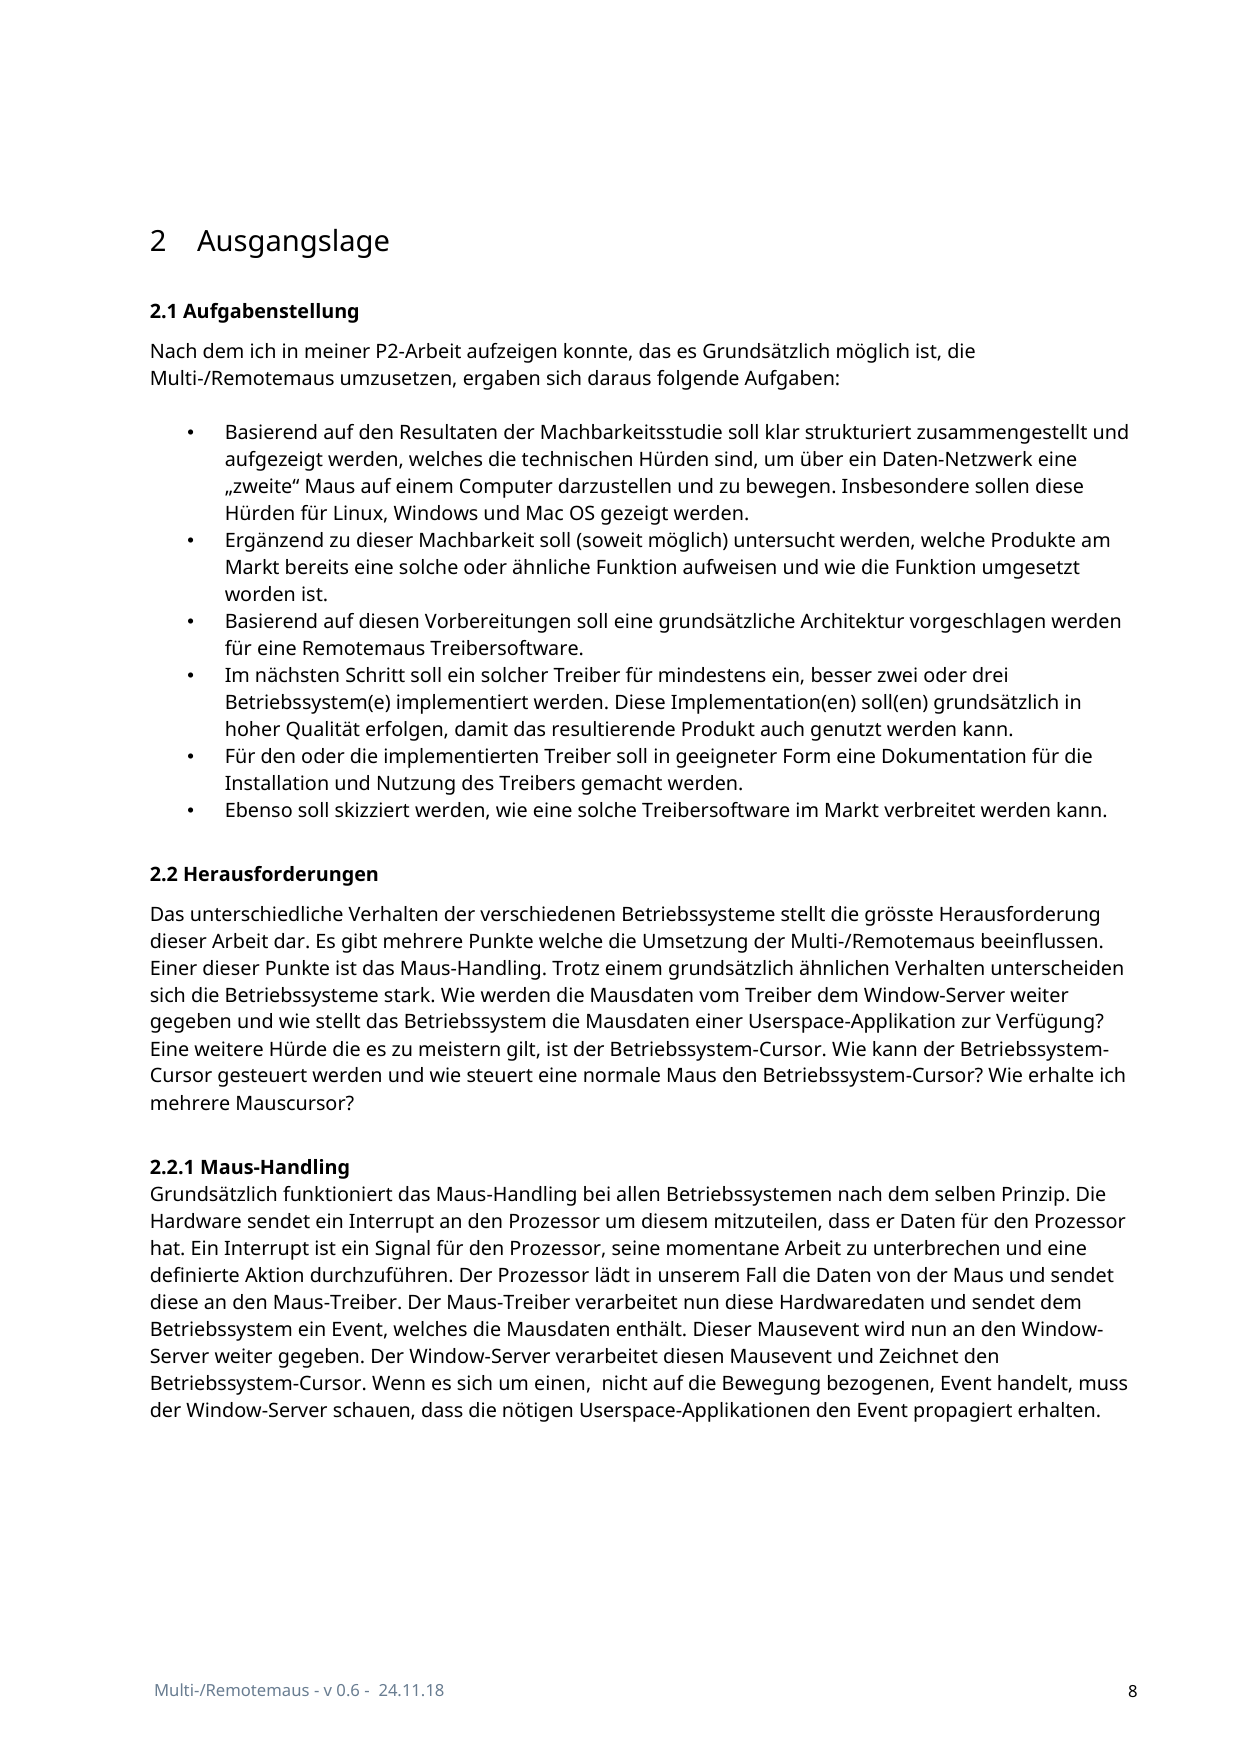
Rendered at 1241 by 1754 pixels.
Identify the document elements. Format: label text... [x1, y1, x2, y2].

list Ebenso soll skizziert werden, wie eine solche Treibersoftware im Markt verbreitet werden kann. [187, 796, 1136, 823]
list Ergänzend zu dieser Machbarkeit soll (soweit möglich) untersucht werden, welche Produkte am Markt bereits eine solche oder ähnliche Funktion aufweisen und wie die Funktion umgesetzt worden ist. [187, 526, 1136, 607]
list Basierend auf diesen Vorbereitungen soll eine grundsätzliche Architektur vorgeschlagen werden für eine Remotemaus Treibersoftware. [187, 607, 1136, 661]
subtitle Herausforderungen [149, 860, 1136, 887]
subtitle Aufgabenstellung [149, 298, 1136, 325]
subtitle Ausgangslage [149, 221, 1136, 260]
text Das unterschiedliche Verhalten der verschiedenen Betriebssysteme stellt die grösste Herausforderung dieser Arbeit dar. Es gibt mehrere Punkte welche die Umsetzung der Multi-/Remotemaus beeinflussen. Einer dieser Punkte ist das Maus-Handling. Trotz einem grundsätzlich ähnlichen Verhalten unterscheiden sich die Betriebssysteme stark. Wie werden die Mausdaten vom Treiber dem Window-Server weiter gegeben und wie stellt das Betriebssystem die Mausdaten einer Userspace-Applikation zur Verfügung? Eine weitere Hürde die es zu meistern gilt, ist der Betriebssystem-Cursor. Wie kann der Betriebssystem-Cursor gesteuert werden und wie steuert eine normale Maus den Betriebssystem-Cursor? Wie erhalte ich mehrere Mauscursor? [149, 900, 1136, 1116]
list Im nächsten Schritt soll ein solcher Treiber für mindestens ein, besser zwei oder drei Betriebssystem(e) implementiert werden. Diese Implementation(en) soll(en) grundsätzlich in hoher Qualität erfolgen, damit das resultierende Produkt auch genutzt werden kann. [187, 661, 1136, 742]
subtitle Maus-Handling [149, 1153, 1136, 1180]
list Basierend auf den Resultaten der Machbarkeitsstudie soll klar strukturiert zusammengestellt und aufgezeigt werden, welches die technischen Hürden sind, um über ein Daten-Netzwerk eine „zweite“ Maus auf einem Computer darzustellen und zu bewegen. Insbesondere sollen diese Hürden für Linux, Windows und Mac OS gezeigt werden. [187, 418, 1136, 526]
text Nach dem ich in meiner P2-Arbeit aufzeigen konnte, das es Grundsätzlich möglich ist, die Multi-/Remotemaus umzusetzen, ergaben sich daraus folgende Aufgaben: [149, 337, 1136, 391]
text Grundsätzlich funktioniert das Maus-Handling bei allen Betriebssystemen nach dem selben Prinzip. Die Hardware sendet ein Interrupt an den Prozessor um diesem mitzuteilen, dass er Daten für den Prozessor hat. Ein Interrupt ist ein Signal für den Prozessor, seine momentane Arbeit zu unterbrechen und eine definierte Aktion durchzuführen. Der Prozessor lädt in unserem Fall die Daten von der Maus und sendet diese an den Maus-Treiber. Der Maus-Treiber verarbeitet nun diese Hardwaredaten und sendet dem Betriebssystem ein Event, welches die Mausdaten enthält. Dieser Mausevent wird nun an den Window-Server weiter gegeben. Der Window-Server verarbeitet diesen Mausevent und Zeichnet den Betriebssystem-Cursor. Wenn es sich um einen, nicht auf die Bewegung bezogenen, Event handelt, muss der Window-Server schauen, dass die nötigen Userspace-Applikationen den Event propagiert erhalten. [149, 1180, 1136, 1423]
list Für den oder die implementierten Treiber soll in geeigneter Form eine Dokumentation für die Installation und Nutzung des Treibers gemacht werden. [187, 742, 1136, 796]
